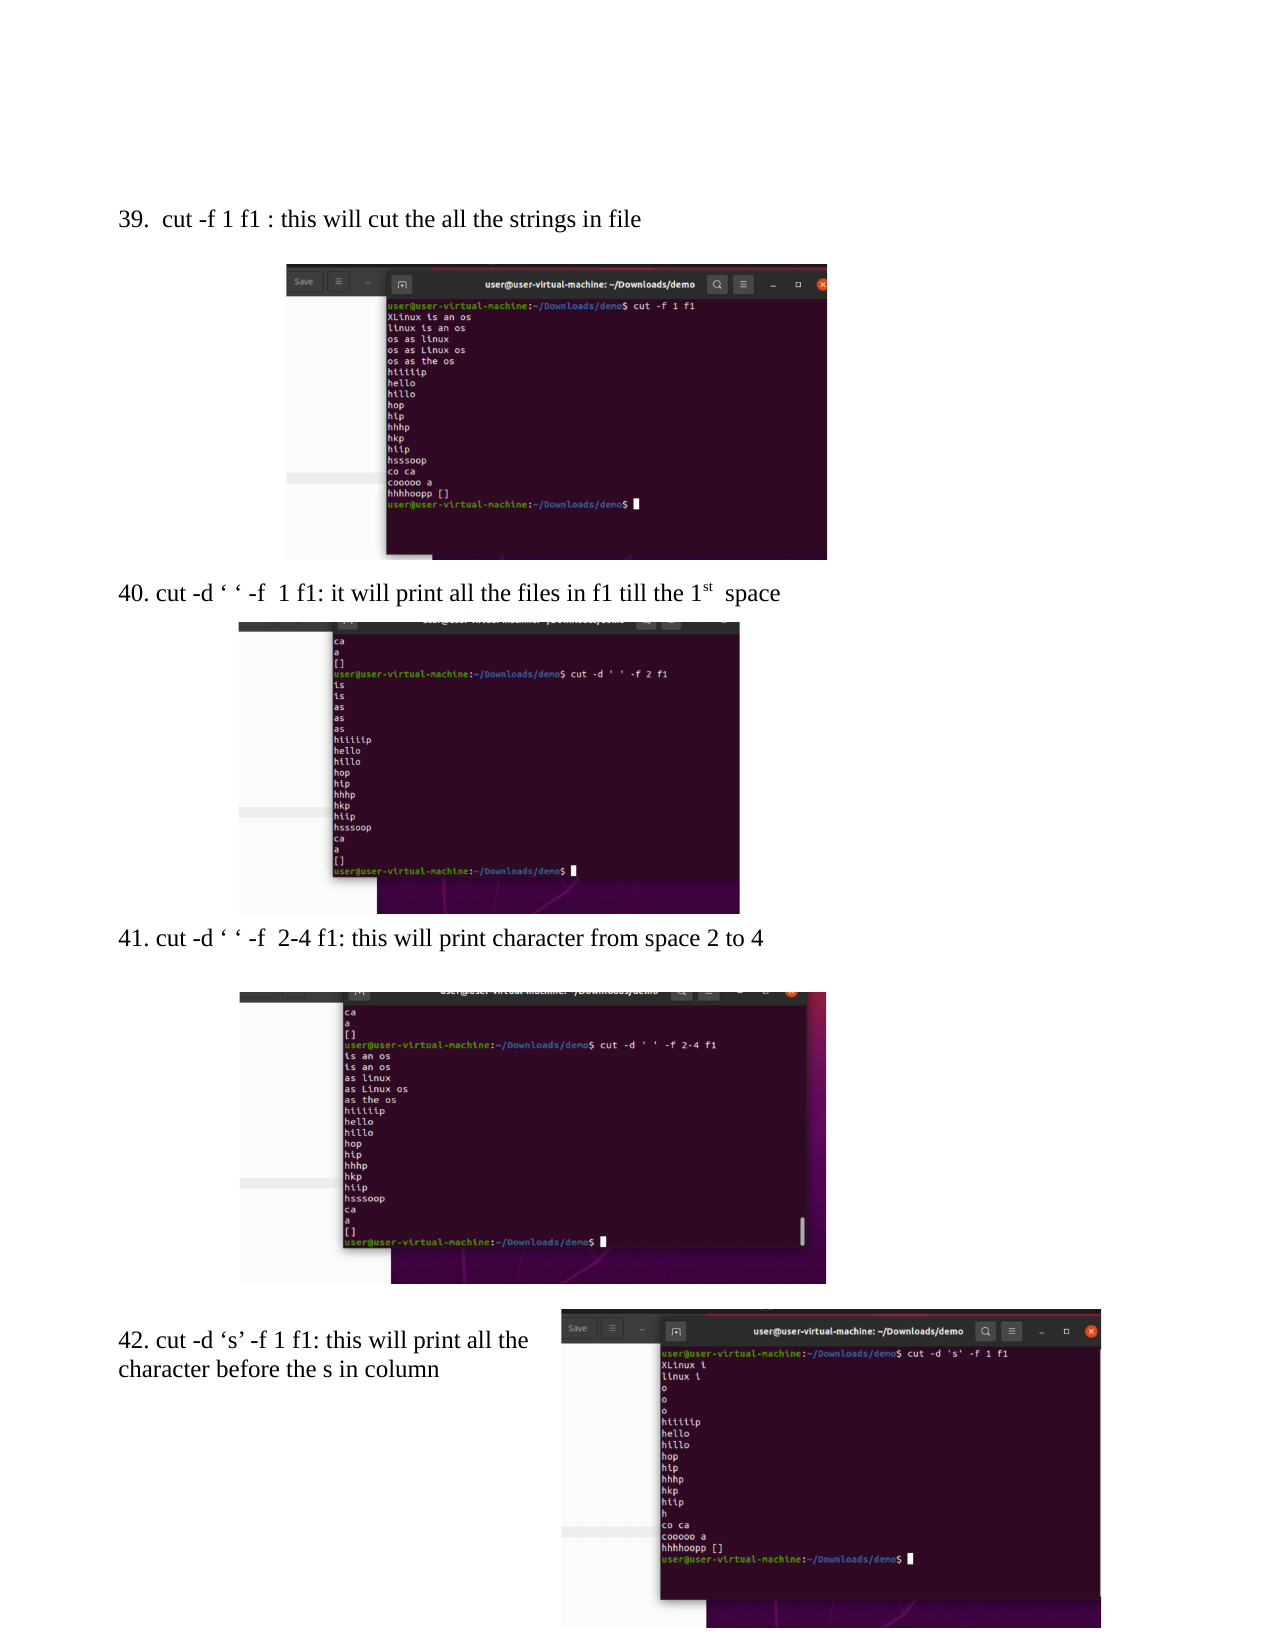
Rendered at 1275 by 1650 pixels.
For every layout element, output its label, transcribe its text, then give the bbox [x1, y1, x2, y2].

text [1102, 1326, 1157, 1383]
text 40. cut -d ‘ ‘ -f 1 f1: it will print all the files in f1 till the 1st space [118, 578, 1157, 607]
picture [239, 992, 827, 1284]
text 41. cut -d ‘ ‘ -f 2-4 f1: this will print character from space 2 to 4 [118, 923, 1157, 952]
text 42. cut -d ‘s’ -f 1 f1: this will print all the character before the s in column [118, 1326, 561, 1383]
picture [286, 264, 828, 560]
picture [561, 1309, 1102, 1628]
picture [238, 622, 740, 914]
text 39. cut -f 1 f1 : this will cut the all the strings in file [118, 204, 1157, 233]
